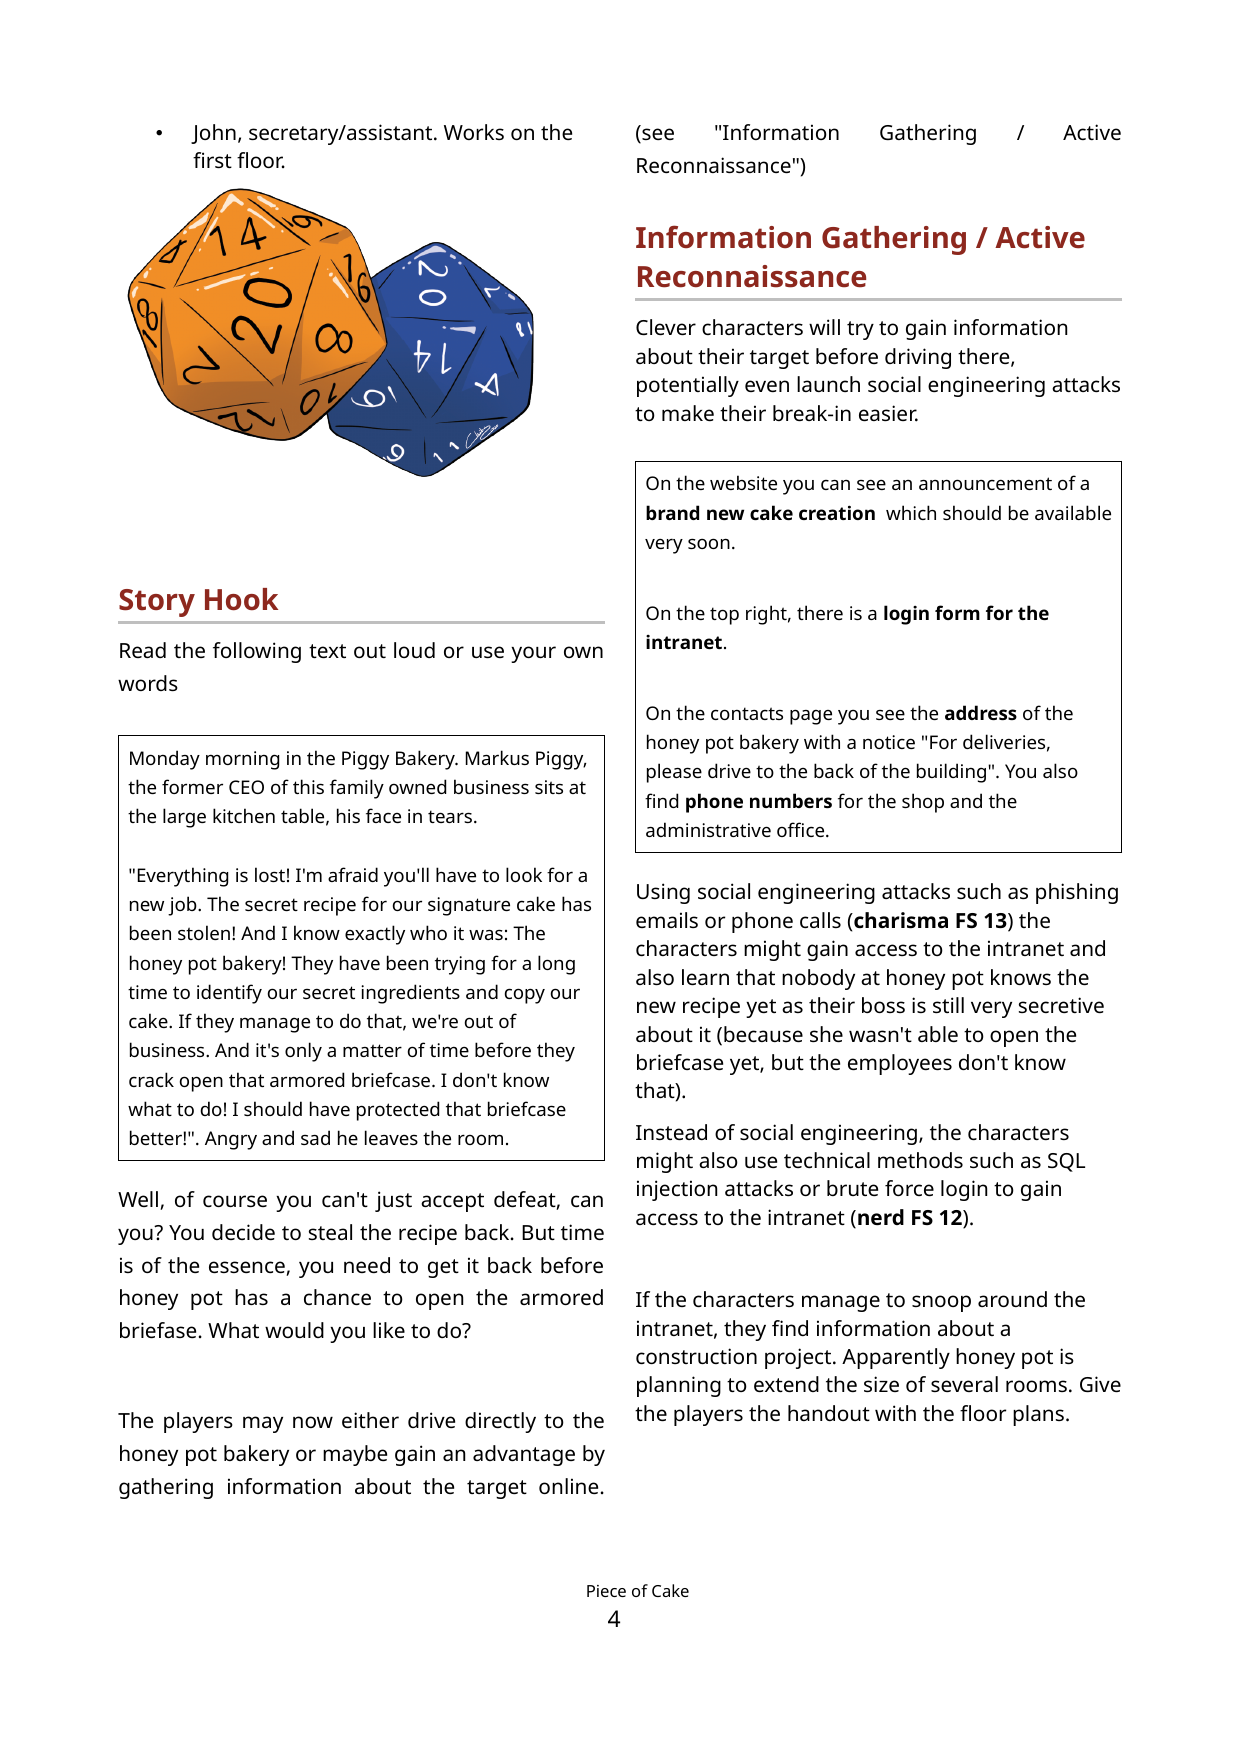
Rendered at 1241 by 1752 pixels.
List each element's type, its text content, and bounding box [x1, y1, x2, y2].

text (see "Information Gathering / Active Reconnaissance") [635, 118, 1122, 179]
text On the top right, there is a login form for the intranet. [636, 590, 1121, 655]
subtitle Story Hook [118, 579, 605, 621]
text On the website you can see an announcement of a brand new cake creation which should be available very soon. [636, 462, 1121, 555]
text Well, of course you can't just accept defeat, can you? You decide to steal the recipe back. But time is of the essence, you need to get it back before honey pot has a chance to open the armored briefase. What would you like to do? [118, 1186, 605, 1344]
text If the characters manage to snoop around the intranet, they find information about a construction project. Apparently honey pot is planning to extend the size of several rooms. Give the players the handout with the floor plans. [635, 1285, 1122, 1427]
text On the contacts page you see the address of the honey pot bakery with a notice "For deliveries, please drive to the back of the building". You also find phone numbers for the shop and the administrative office. [636, 690, 1121, 852]
text Read the following text out loud or use your own words [118, 636, 605, 697]
text Instead of social engineering, the characters might also use technical methods such as SQL injection attacks or brute force login to gain access to the intranet (nerd FS 12). [635, 1118, 1122, 1231]
text Clever characters will try to gain information about their target before driving there, potentially even launch social engineering attacks to make their break-in easier. [635, 313, 1122, 427]
text Using social engineering attacks such as phishing emails or phone calls (charisma FS 13) the characters might gain access to the intranet and also learn that nobody at honey pot knows the new recipe yet as their boss is still very secretive about it (because she wasn't able to open the briefcase yet, but the employees don't know that). [635, 877, 1122, 1105]
subtitle Information Gathering / Active Reconnaissance [635, 217, 1122, 298]
list John, secretary/assistant. Works on the first floor. [156, 118, 605, 175]
text Monday morning in the Piggy Bakery. Markus Piggy, the former CEO of this family owned business sits at the large kitchen table, his face in tears. "Everything is lost! I'm afraid you'll have to look for a new job. The secret recipe for our signature cake has been stolen! And I know exactly who it was: The honey pot bakery! They have been trying for a long time to identify our secret ingredients and copy our cake. If they manage to do that, we're out of business. And it's only a matter of time before they crack open that armored briefcase. I don't know what to do! I should have protected that briefcase better!". Angry and sad he leaves the room. [119, 736, 604, 1160]
picture [127, 188, 534, 477]
text The players may now either drive directly to the honey pot bakery or maybe gain an advantage by gathering information about the target online. [118, 1407, 605, 1500]
